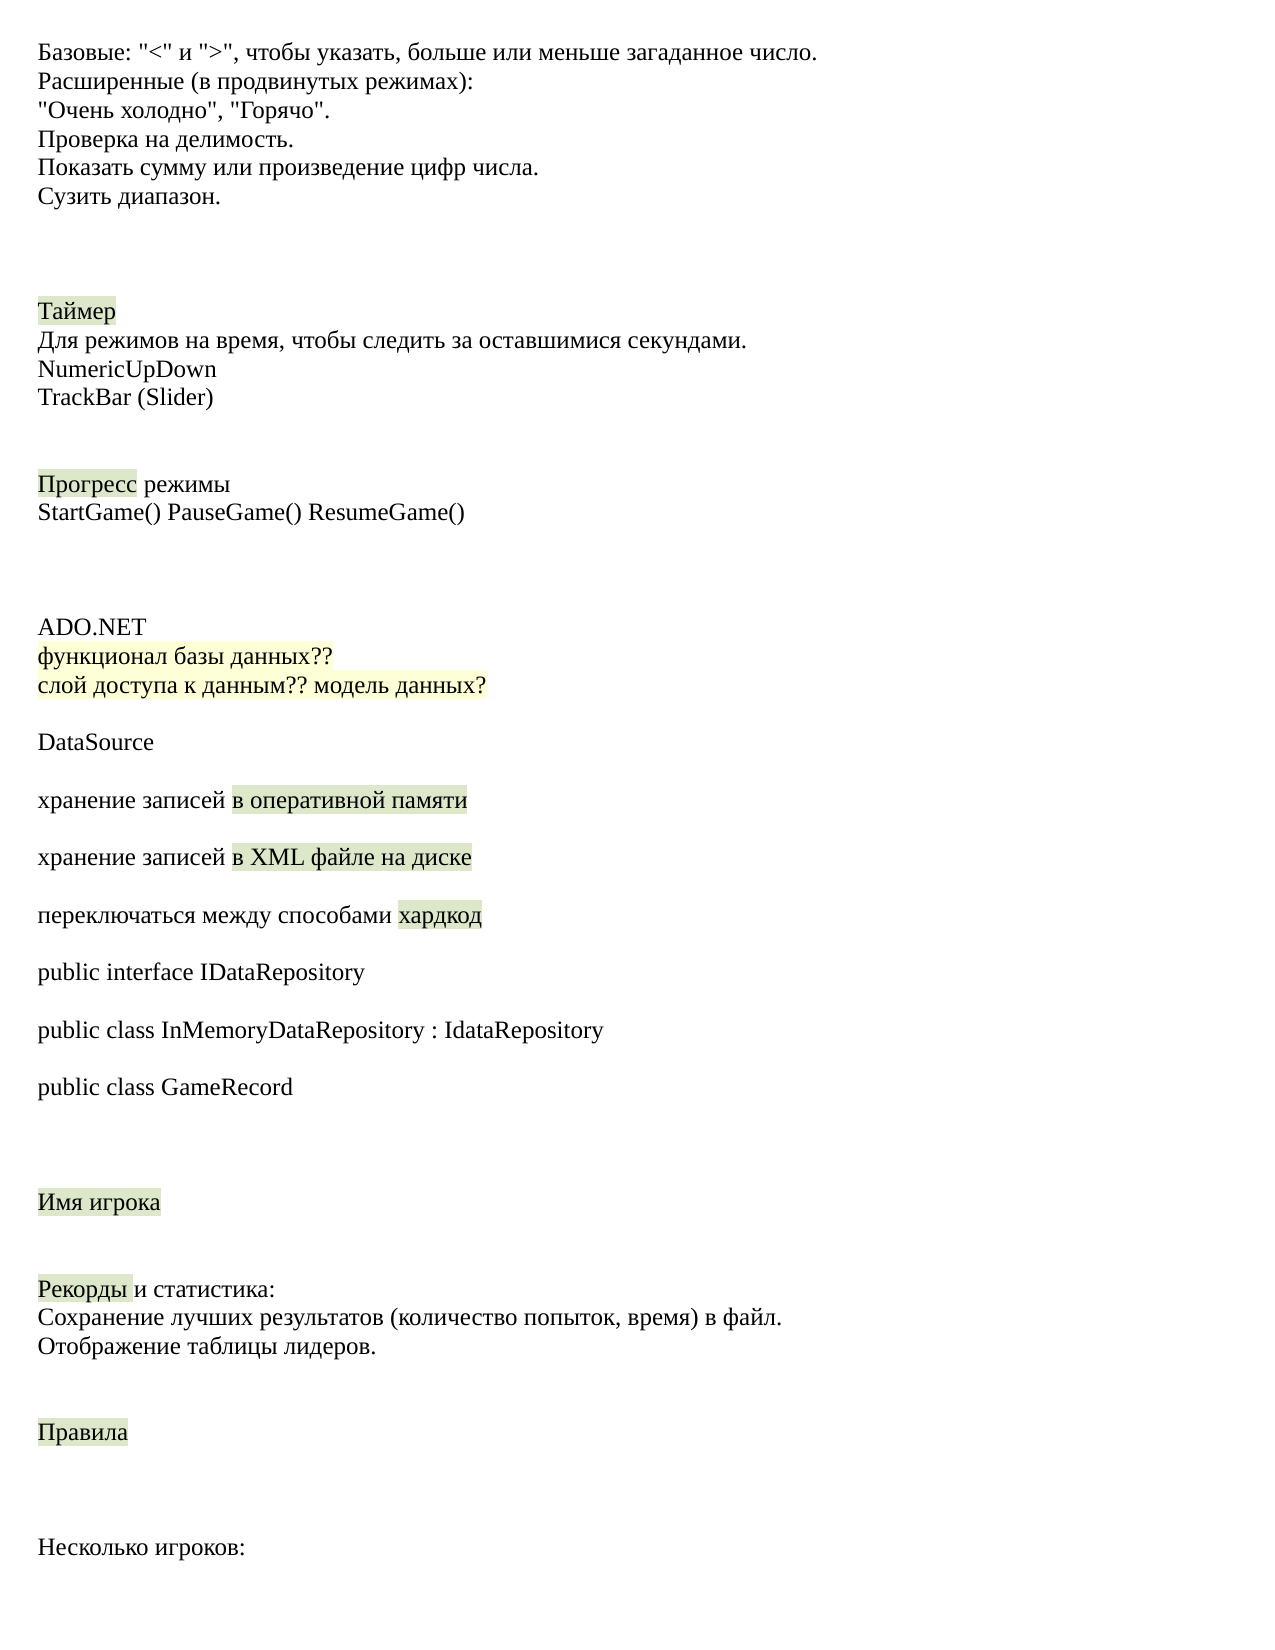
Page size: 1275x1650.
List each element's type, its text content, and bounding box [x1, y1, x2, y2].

text DataSource [37, 727, 1237, 756]
text ADO.NET [37, 612, 1237, 641]
text Таймер Для режимов на время, чтобы следить за оставшимися секундами. [37, 296, 1237, 354]
text StartGame() PauseGame() ResumeGame() [37, 497, 1237, 526]
text Базовые: "<" и ">", чтобы указать, больше или меньше загаданное число. Расширенные (в продвинутых режимах): "Очень холодно", "Горячо". Проверка на делимость. Показать сумму или произведение цифр числа. Сузить диапазон. [37, 37, 1237, 210]
text хранение записей в XML файле на диске [37, 842, 1237, 871]
text Правила [37, 1417, 1237, 1446]
text Прогресс режимы [37, 469, 1237, 497]
text public class InMemoryDataRepository : IdataRepository [37, 1015, 1237, 1044]
text public class GameRecord [37, 1072, 1237, 1101]
text Имя игрока [37, 1187, 1237, 1216]
text слой доступа к данным?? модель данных? [37, 670, 1237, 699]
text переключаться между способами хардкод [37, 900, 1237, 929]
text NumericUpDown TrackBar (Slider) [37, 354, 1237, 411]
text Несколько игроков: [37, 1532, 1237, 1590]
text функционал базы данных?? [37, 641, 1237, 670]
text Рекорды и статистика: Сохранение лучших результатов (количество попыток, время) в файл. Отображение таблицы лидеров. [37, 1274, 1237, 1360]
text хранение записей в оперативной памяти [37, 785, 1237, 814]
text public interface IDataRepository [37, 957, 1237, 986]
